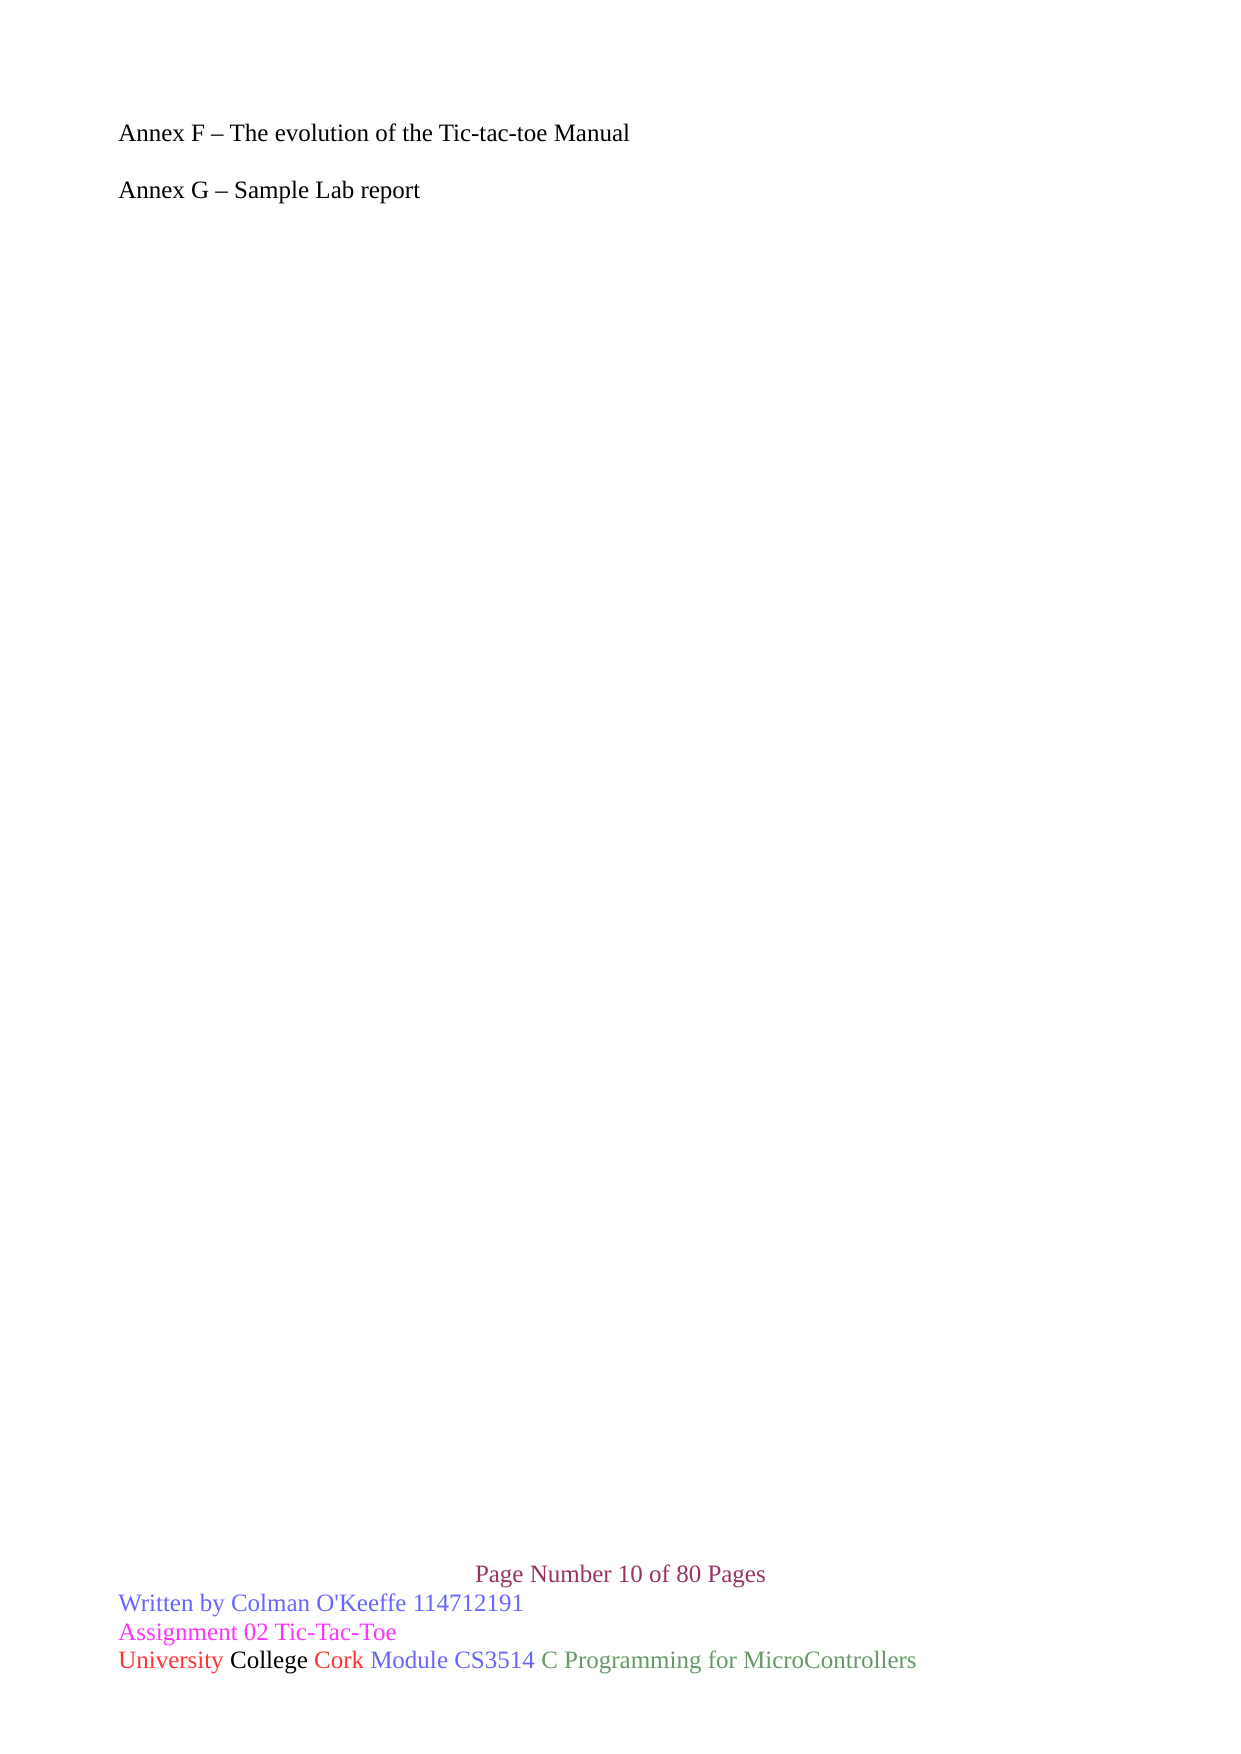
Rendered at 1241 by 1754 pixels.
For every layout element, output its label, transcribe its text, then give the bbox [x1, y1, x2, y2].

text Annex G – Sample Lab report [118, 176, 1122, 204]
text Annex F – The evolution of the Tic-tac-toe Manual [118, 118, 1122, 147]
